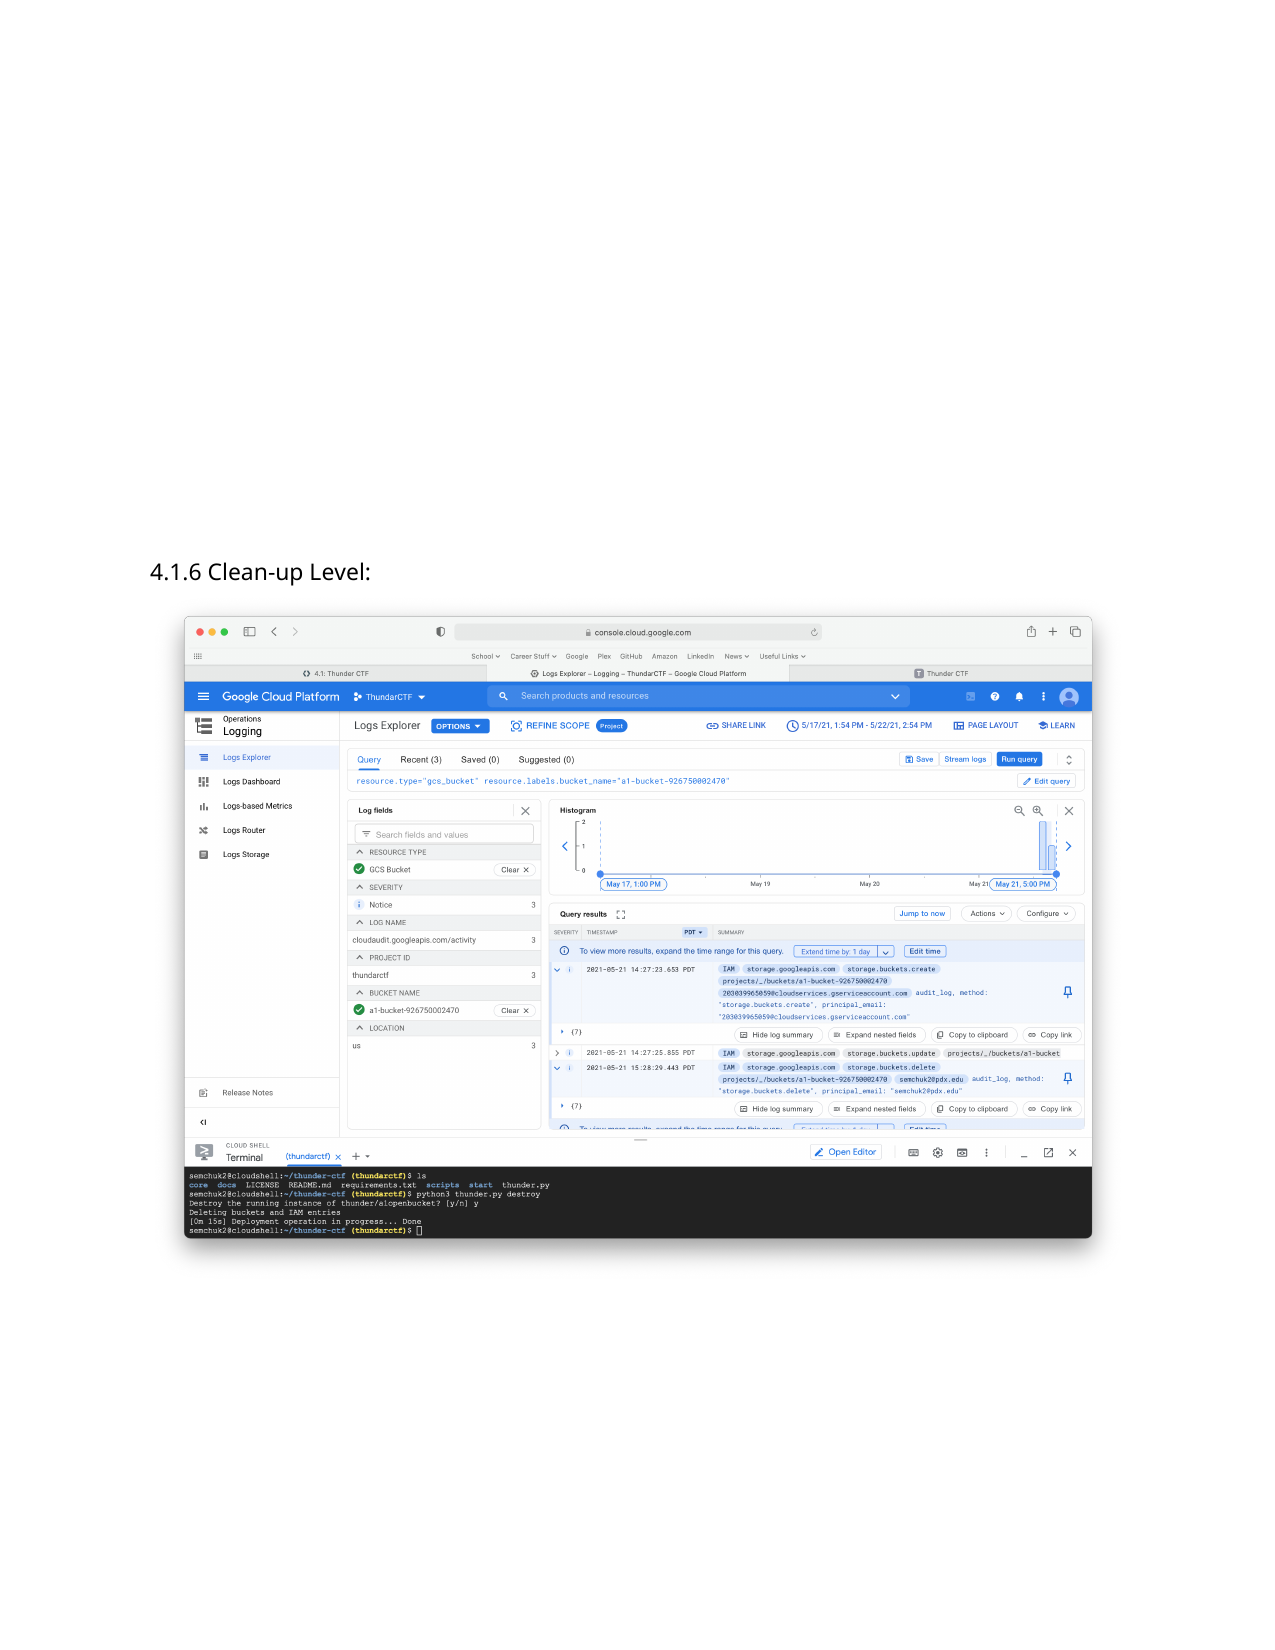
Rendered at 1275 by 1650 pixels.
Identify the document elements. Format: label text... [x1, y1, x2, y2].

text 4.1.6 Clean-up Level: [150, 556, 1125, 587]
picture [150, 593, 1125, 1283]
